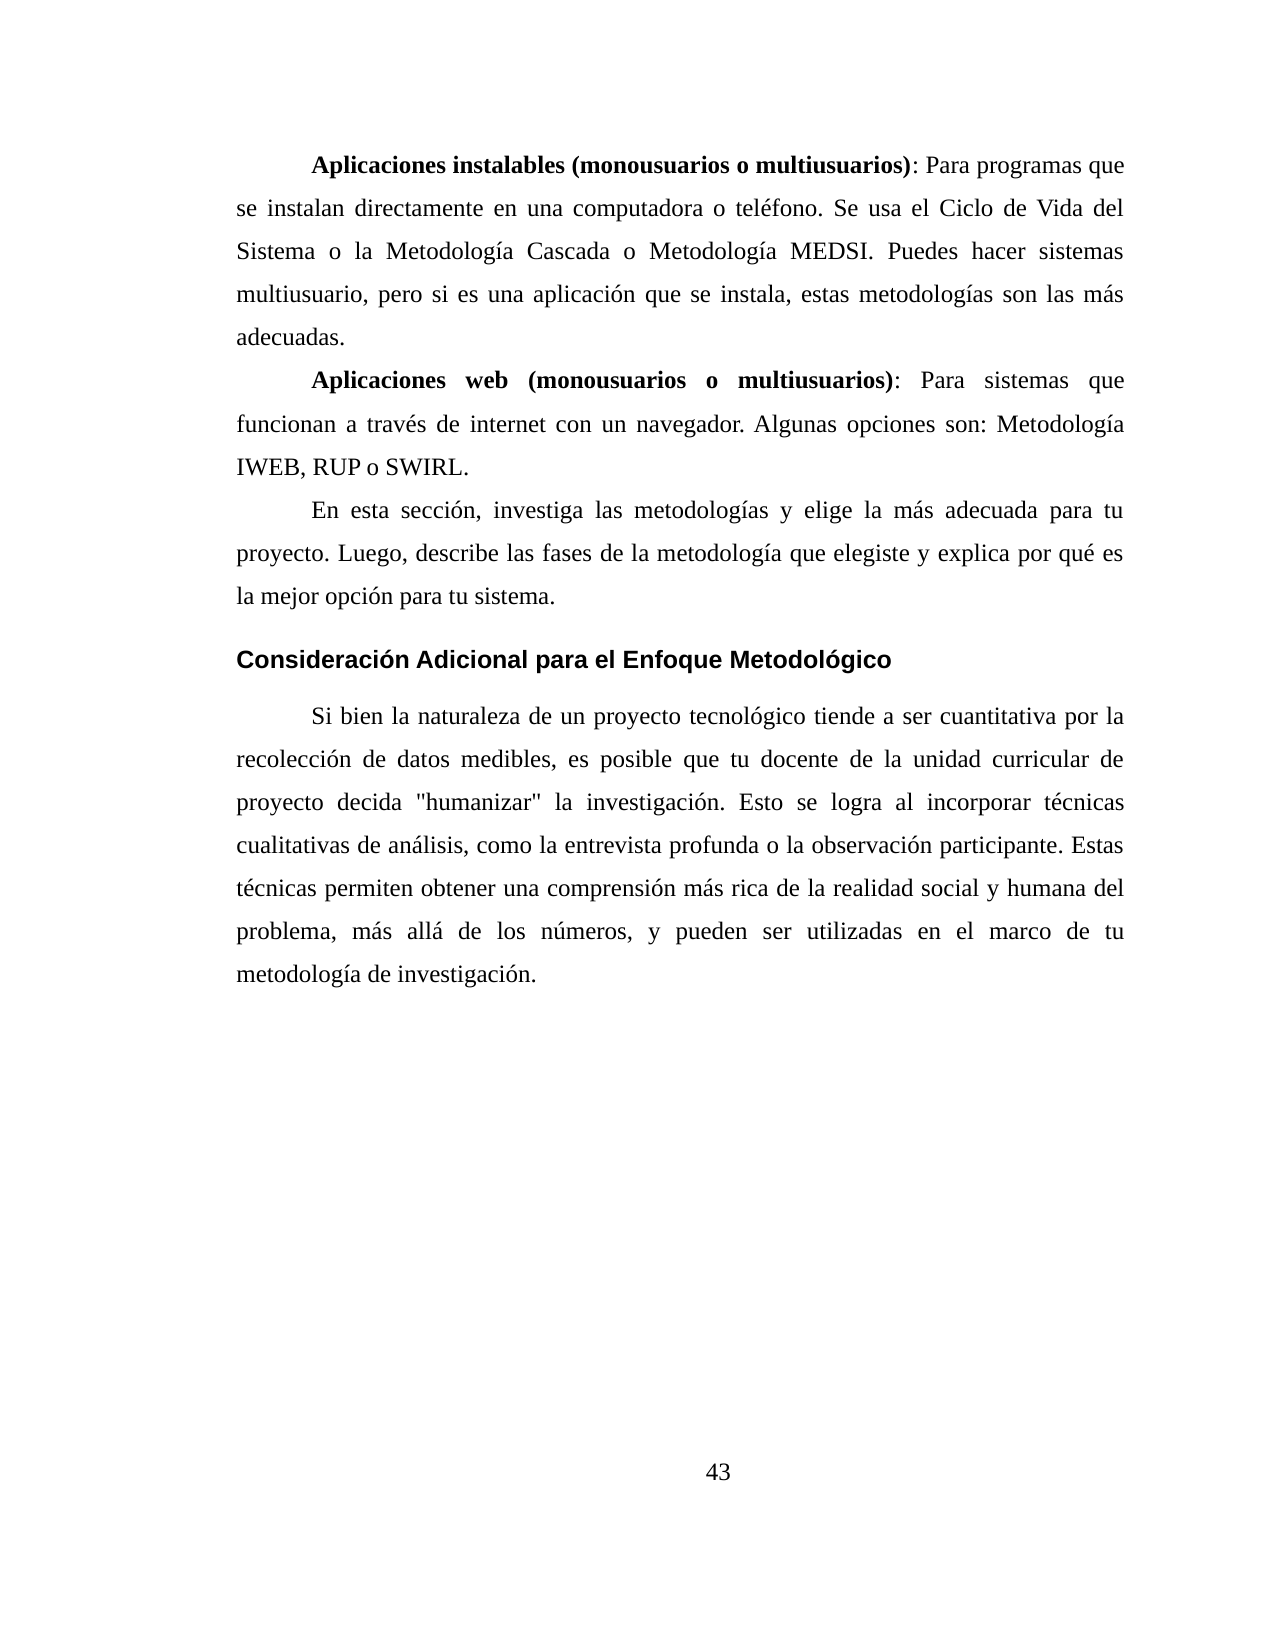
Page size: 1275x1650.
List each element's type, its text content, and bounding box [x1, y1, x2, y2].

text Si bien la naturaleza de un proyecto tecnológico tiende a ser cuantitativa por la recolección de datos medibles, es posible que tu docente de la unidad curricular de proyecto decida "humanizar" la investigación. Esto se logra al incorporar técnicas cualitativas de análisis, como la entrevista profunda o la observación participante. Estas técnicas permiten obtener una comprensión más rica de la realidad social y humana del problema, más allá de los números, y pueden ser utilizadas en el marco de tu metodología de investigación. [236, 701, 1125, 988]
text En esta sección, investiga las metodologías y elige la más adecuada para tu proyecto. Luego, describe las fases de la metodología que elegiste y explica por qué es la mejor opción para tu sistema. [236, 495, 1125, 610]
subtitle Consideración Adicional para el Enfoque Metodológico [236, 645, 1125, 674]
text Aplicaciones instalables (monousuarios o multiusuarios): Para programas que se instalan directamente en una computadora o teléfono. Se usa el Ciclo de Vida del Sistema o la Metodología Cascada o Metodología MEDSI. Puedes hacer sistemas multiusuario, pero si es una aplicación que se instala, estas metodologías son las más adecuadas. [236, 150, 1125, 351]
text Aplicaciones web (monousuarios o multiusuarios): Para sistemas que funcionan a través de internet con un navegador. Algunas opciones son: Metodología IWEB, RUP o SWIRL. [236, 366, 1125, 481]
